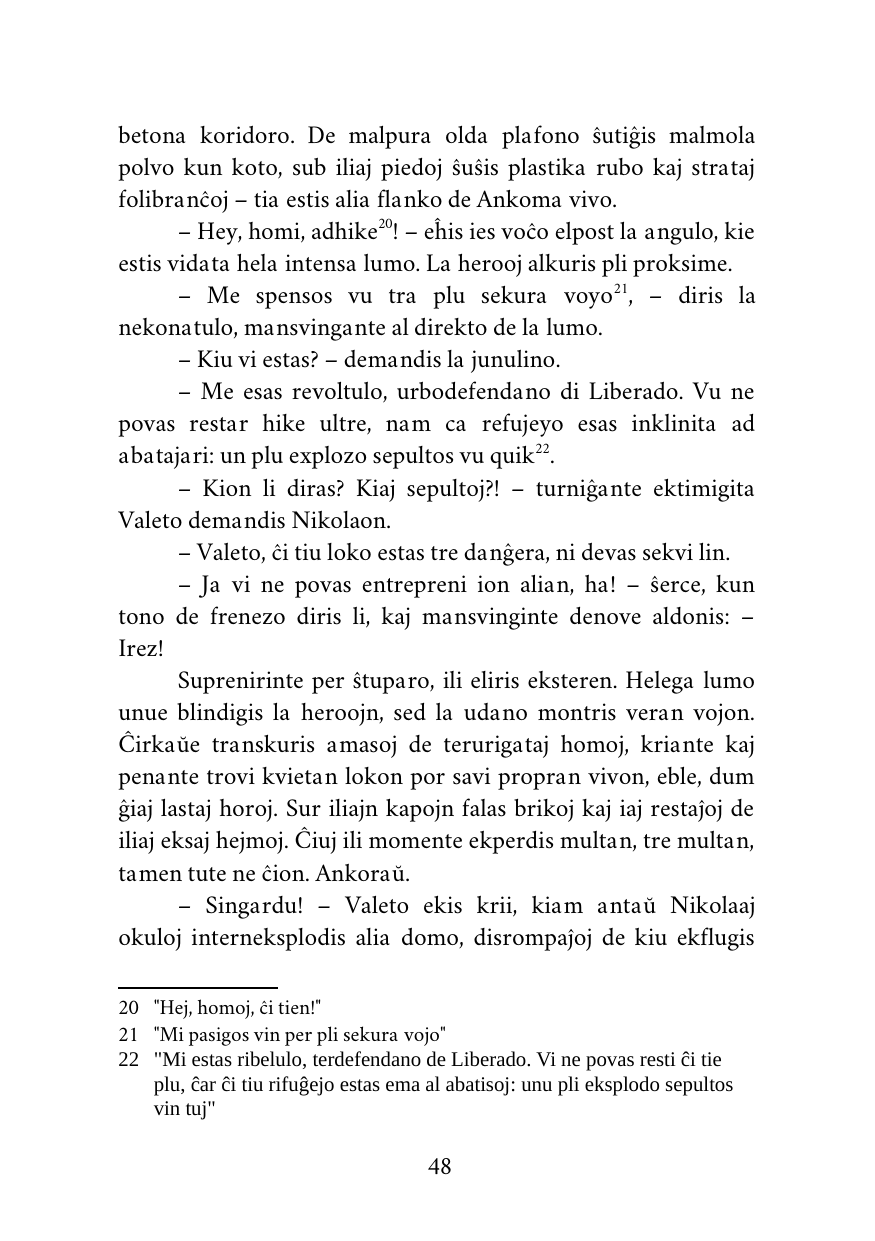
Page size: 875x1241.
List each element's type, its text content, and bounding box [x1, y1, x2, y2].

text "Mi estas ribelulo, terdefendano de Liberado. Vi ne povas resti ĉi tie plu, ĉar ĉi tiu rifuĝejo estas ema al abatisoj: unu pli eksplodo sepultos vin tuj" [118, 1047, 756, 1119]
text Suprenirinte per ŝtuparo, ili eliris eksteren. Helega lumo unue blindigis la heroojn, sed la udano montris veran vojon. Ĉirkaŭe transkuris amasoj de terurigataj homoj, kriante kaj penante trovi kvietan lokon por savi propran vivon, eble, dum ĝiaj lastaj horoj. Sur iliajn kapojn falas brikoj kaj iaj restaĵoj de iliaj eksaj hejmoj. Ĉiuj ili momente ekperdis multan, tre multan, tamen tute ne ĉion. Ankoraŭ. [118, 663, 756, 888]
text – Valeto, ĉi tiu loko estas tre danĝera, ni devas sekvi lin. [118, 535, 756, 567]
text – Kiu vi estas? – demandis la junulino. [118, 343, 756, 375]
text – Me esas revoltulo, urbodefendano di Liberado. Vu ne povas restar hike ultre, nam ca refujeyo esas inklinita ad abatajari: un plu explozo sepultos vu quik. [118, 375, 756, 471]
text "Mi pasigos vin per pli sekura vojo" [118, 1021, 756, 1047]
text – Kion li diras? Kiaj sepultoj?! – turniĝante ektimigita Valeto demandis Nikolaon. [118, 471, 756, 535]
text – Me spensos vu tra plu sekura voyo, – diris la nekonatulo, mansvingante al direkto de la lumo. [118, 278, 756, 343]
text "Hej, homoj, ĉi tien!" [118, 994, 756, 1021]
text – Hey, homi, adhike! – eĥis ies voĉo elpost la angulo, kie estis vidata hela intensa lumo. La herooj alkuris pli proksime. [118, 214, 756, 278]
text betona koridoro. De malpura olda plafono ŝutiĝis malmola polvo kun koto, sub iliaj piedoj ŝuŝis plastika rubo kaj strataj folibranĉoj – tia estis alia flanko de Ankoma vivo. [118, 118, 756, 214]
text – Ja vi ne povas entrepreni ion alian, ha! – ŝerce, kun tono de frenezo diris li, kaj mansvinginte denove aldonis: – Irez! [118, 567, 756, 663]
text – Singardu! – Valeto ekis krii, kiam antaŭ Nikolaaj okuloj interneksplodis alia domo, disrompaĵoj de kiu ekflugis [118, 888, 756, 952]
